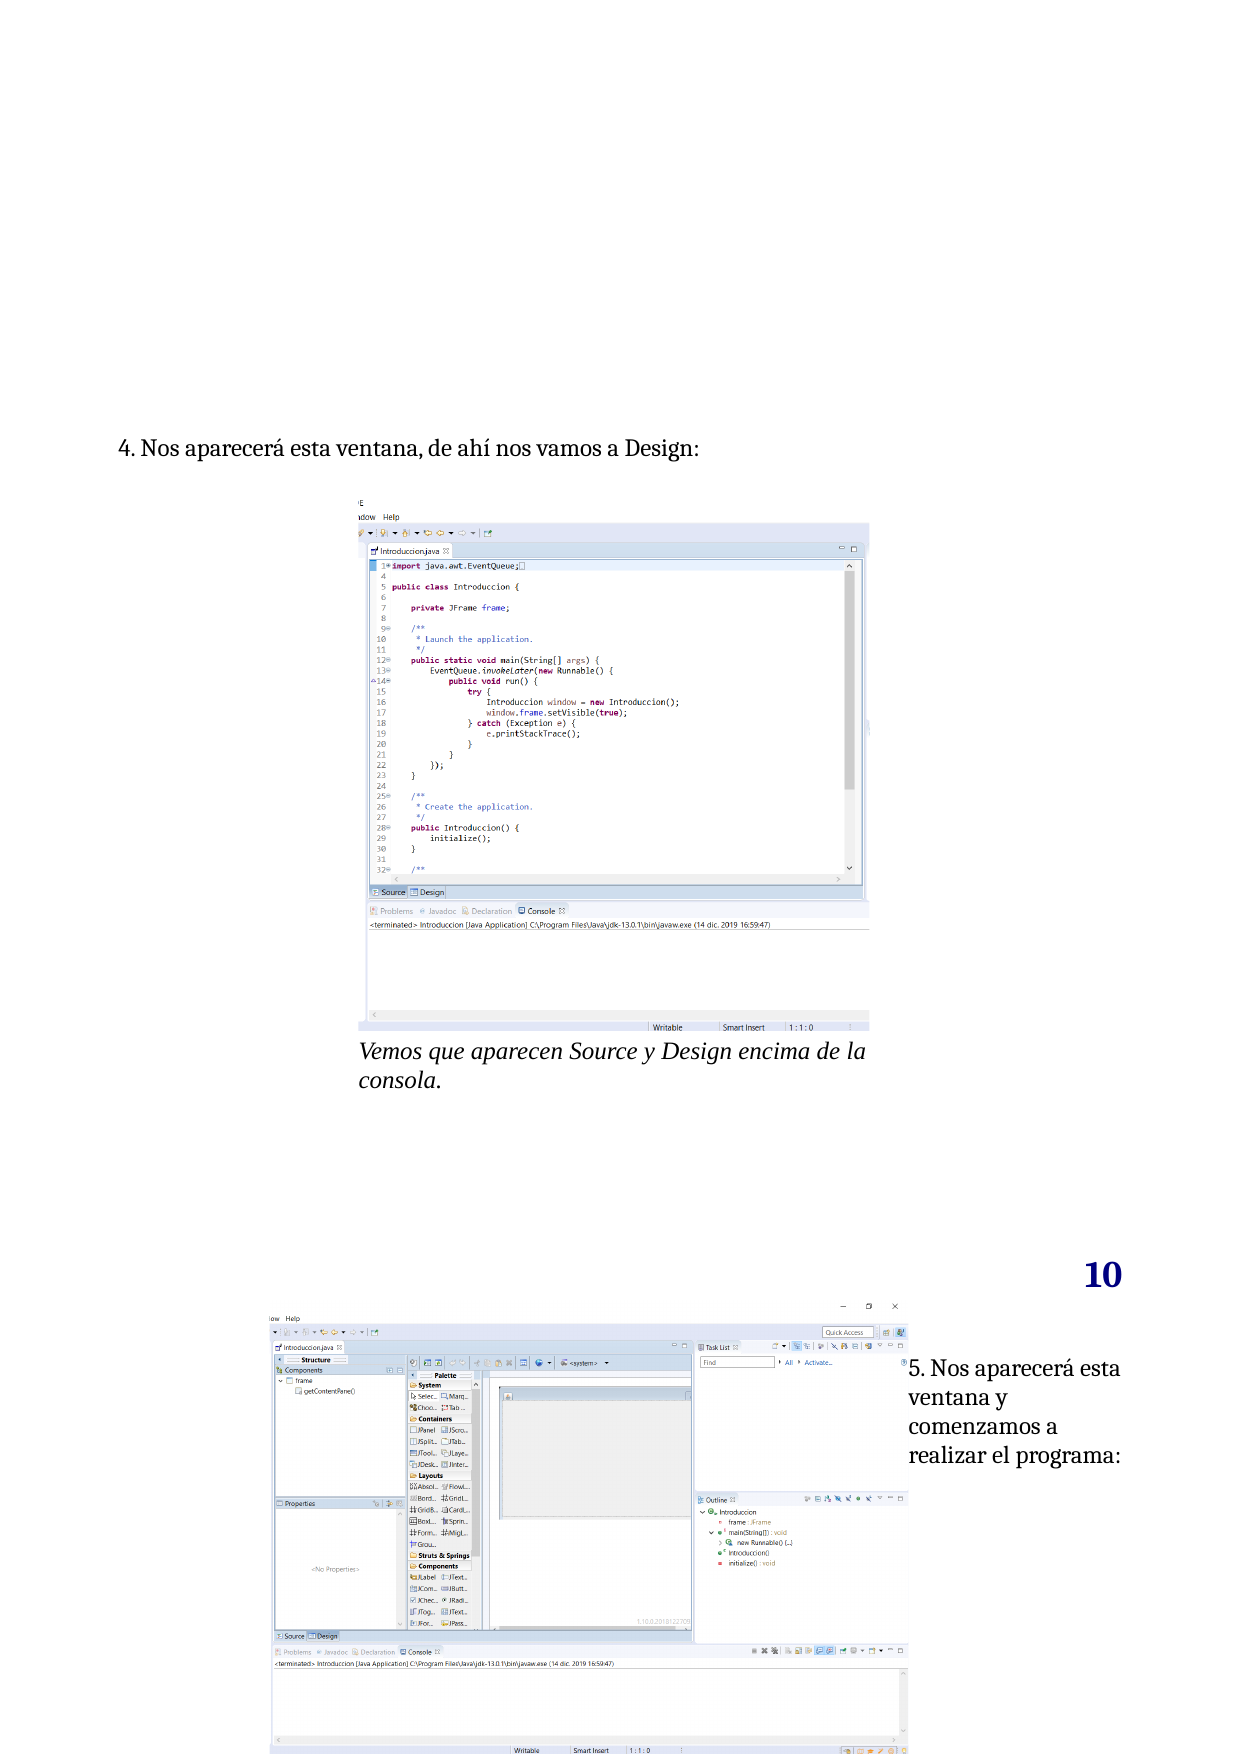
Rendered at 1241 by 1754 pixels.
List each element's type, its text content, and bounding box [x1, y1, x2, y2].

text 10 [118, 1254, 1122, 1297]
text 4. Nos aparecerá esta ventana, de ahí nos vamos a Design: [118, 434, 1122, 463]
text [358, 483, 869, 495]
text 5. Nos aparecerá esta ventana y comenzamos a realizar el programa: [909, 1354, 1122, 1469]
picture [269, 1300, 909, 1754]
text [118, 1354, 269, 1469]
picture [358, 495, 870, 1031]
text Vemos que aparecen Source y Design encima de la consola. [358, 1031, 869, 1094]
